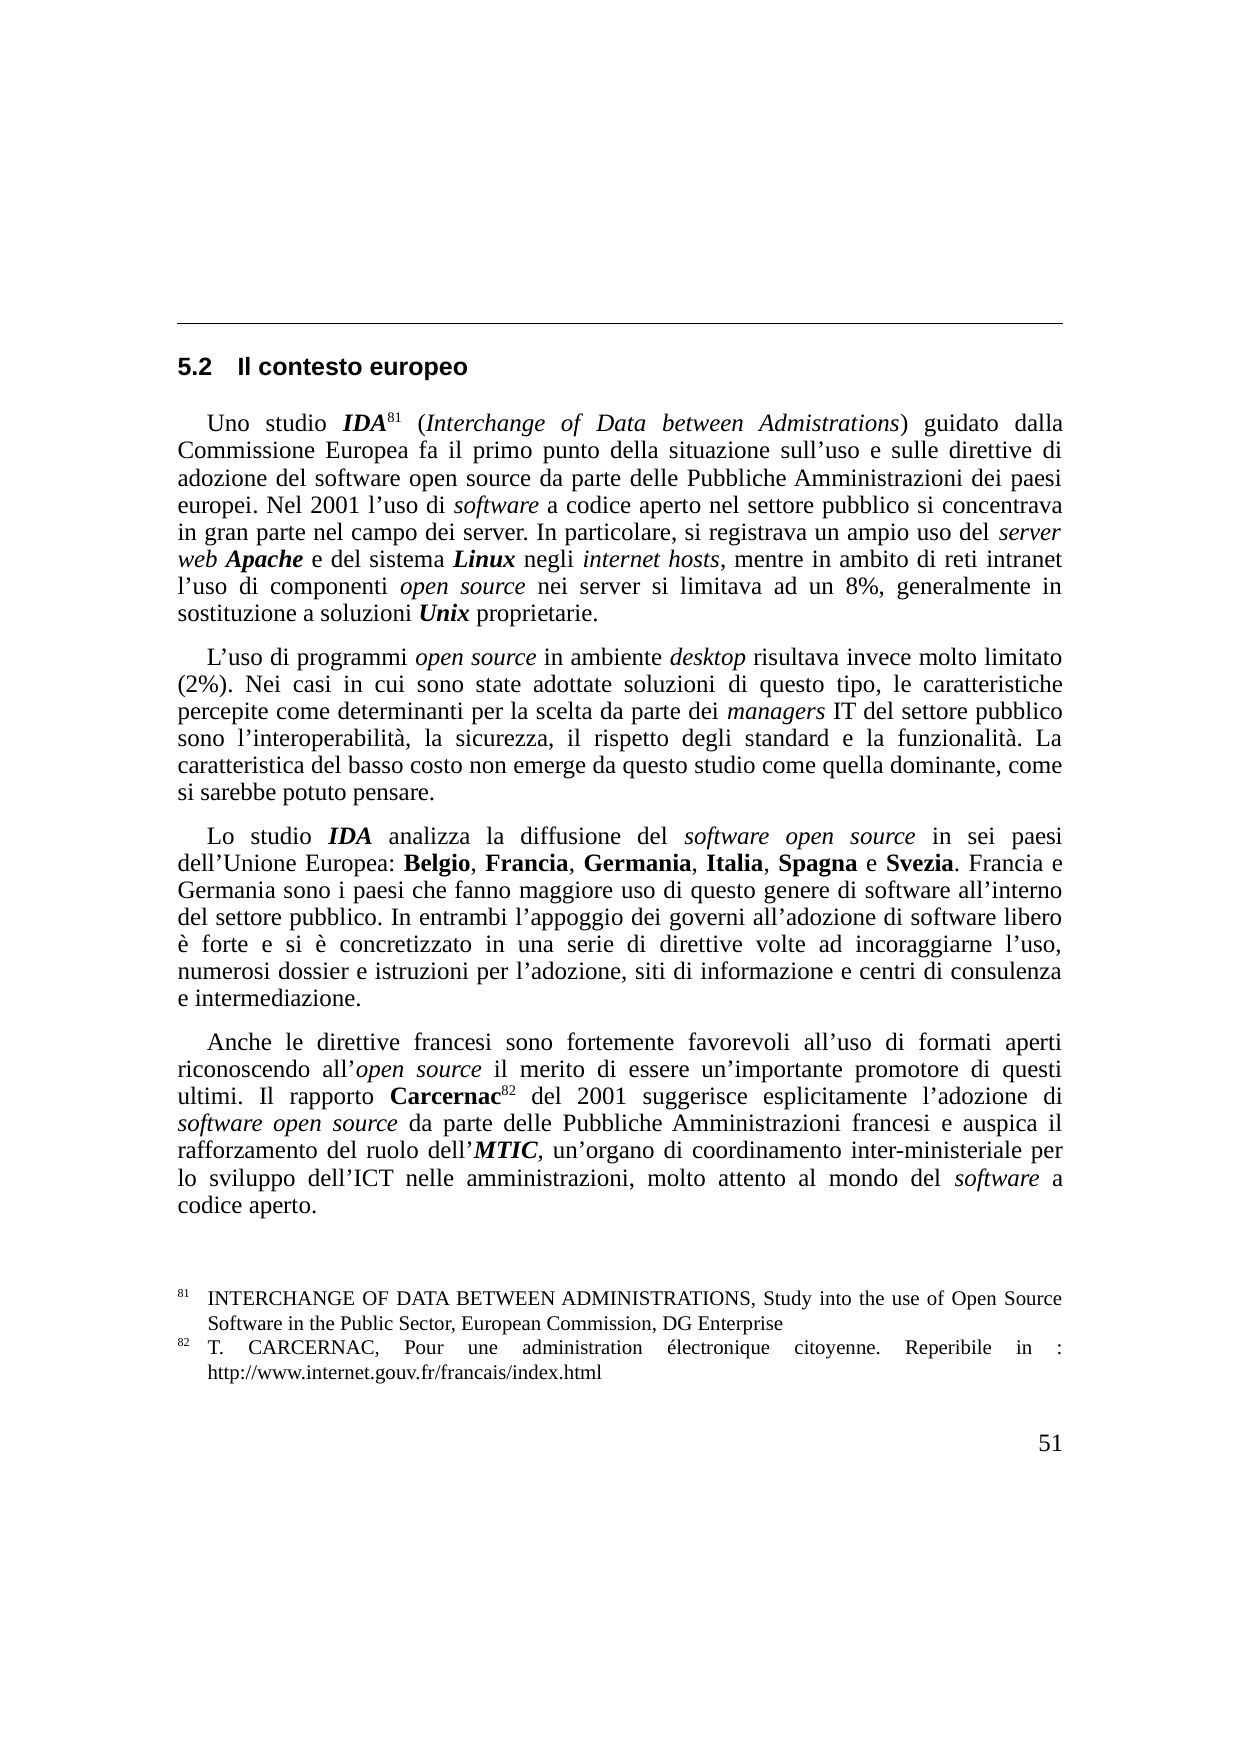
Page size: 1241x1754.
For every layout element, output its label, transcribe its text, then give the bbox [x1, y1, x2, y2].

subtitle Il contesto europeo [177, 353, 1063, 381]
text L’uso di programmi open source in ambiente desktop risultava invece molto limitato (2%). Nei casi in cui sono state adottate soluzioni di questo tipo, le caratteristiche percepite come determinanti per la scelta da parte dei managers IT del settore pubblico sono l’interoperabilità, la sicurezza, il rispetto degli standard e la funzionalità. La caratteristica del basso costo non emerge da questo studio come quella dominante, come si sarebbe potuto pensare. [177, 643, 1063, 806]
text Uno studio IDA (Interchange of Data between Admistrations) guidato dalla Commissione Europea fa il primo punto della situazione sull’uso e sulle direttive di adozione del software open source da parte delle Pubbliche Amministrazioni dei paesi europei. Nel 2001 l’uso di software a codice aperto nel settore pubblico si concentrava in gran parte nel campo dei server. In particolare, si registrava un ampio uso del server web Apache e del sistema Linux negli internet hosts, mentre in ambito di reti intranet l’uso di componenti open source nei server si limitava ad un 8%, generalmente in sostituzione a soluzioni Unix proprietarie. [177, 410, 1063, 627]
text T. CARCERNAC, Pour une administration électronique citoyenne. Reperibile in : http://www.internet.gouv.fr/francais/index.html [177, 1336, 1063, 1384]
text Anche le direttive francesi sono fortemente favorevoli all’uso di formati aperti riconoscendo all’open source il merito di essere un’importante promotore di questi ultimi. Il rapporto Carcernac del 2001 suggerisce esplicitamente l’adozione di software open source da parte delle Pubbliche Amministrazioni francesi e auspica il rafforzamento del ruolo dell’MTIC, un’organo di coordinamento inter-ministeriale per lo sviluppo dell’ICT nelle amministrazioni, molto attento al mondo del software a codice aperto. [177, 1029, 1063, 1218]
text Lo studio IDA analizza la diffusione del software open source in sei paesi dell’Unione Europea: Belgio, Francia, Germania, Italia, Spagna e Svezia. Francia e Germania sono i paesi che fanno maggiore uso di questo genere di software all’interno del settore pubblico. In entrambi l’appoggio dei governi all’adozione di software libero è forte e si è concretizzato in una serie di direttive volte ad incoraggiarne l’uso, numerosi dossier e istruzioni per l’adozione, siti di informazione e centri di consulenza e intermediazione. [177, 823, 1063, 1012]
text INTERCHANGE OF DATA BETWEEN ADMINISTRATIONS, Study into the use of Open Source Software in the Public Sector, European Commission, DG Enterprise [177, 1287, 1063, 1334]
